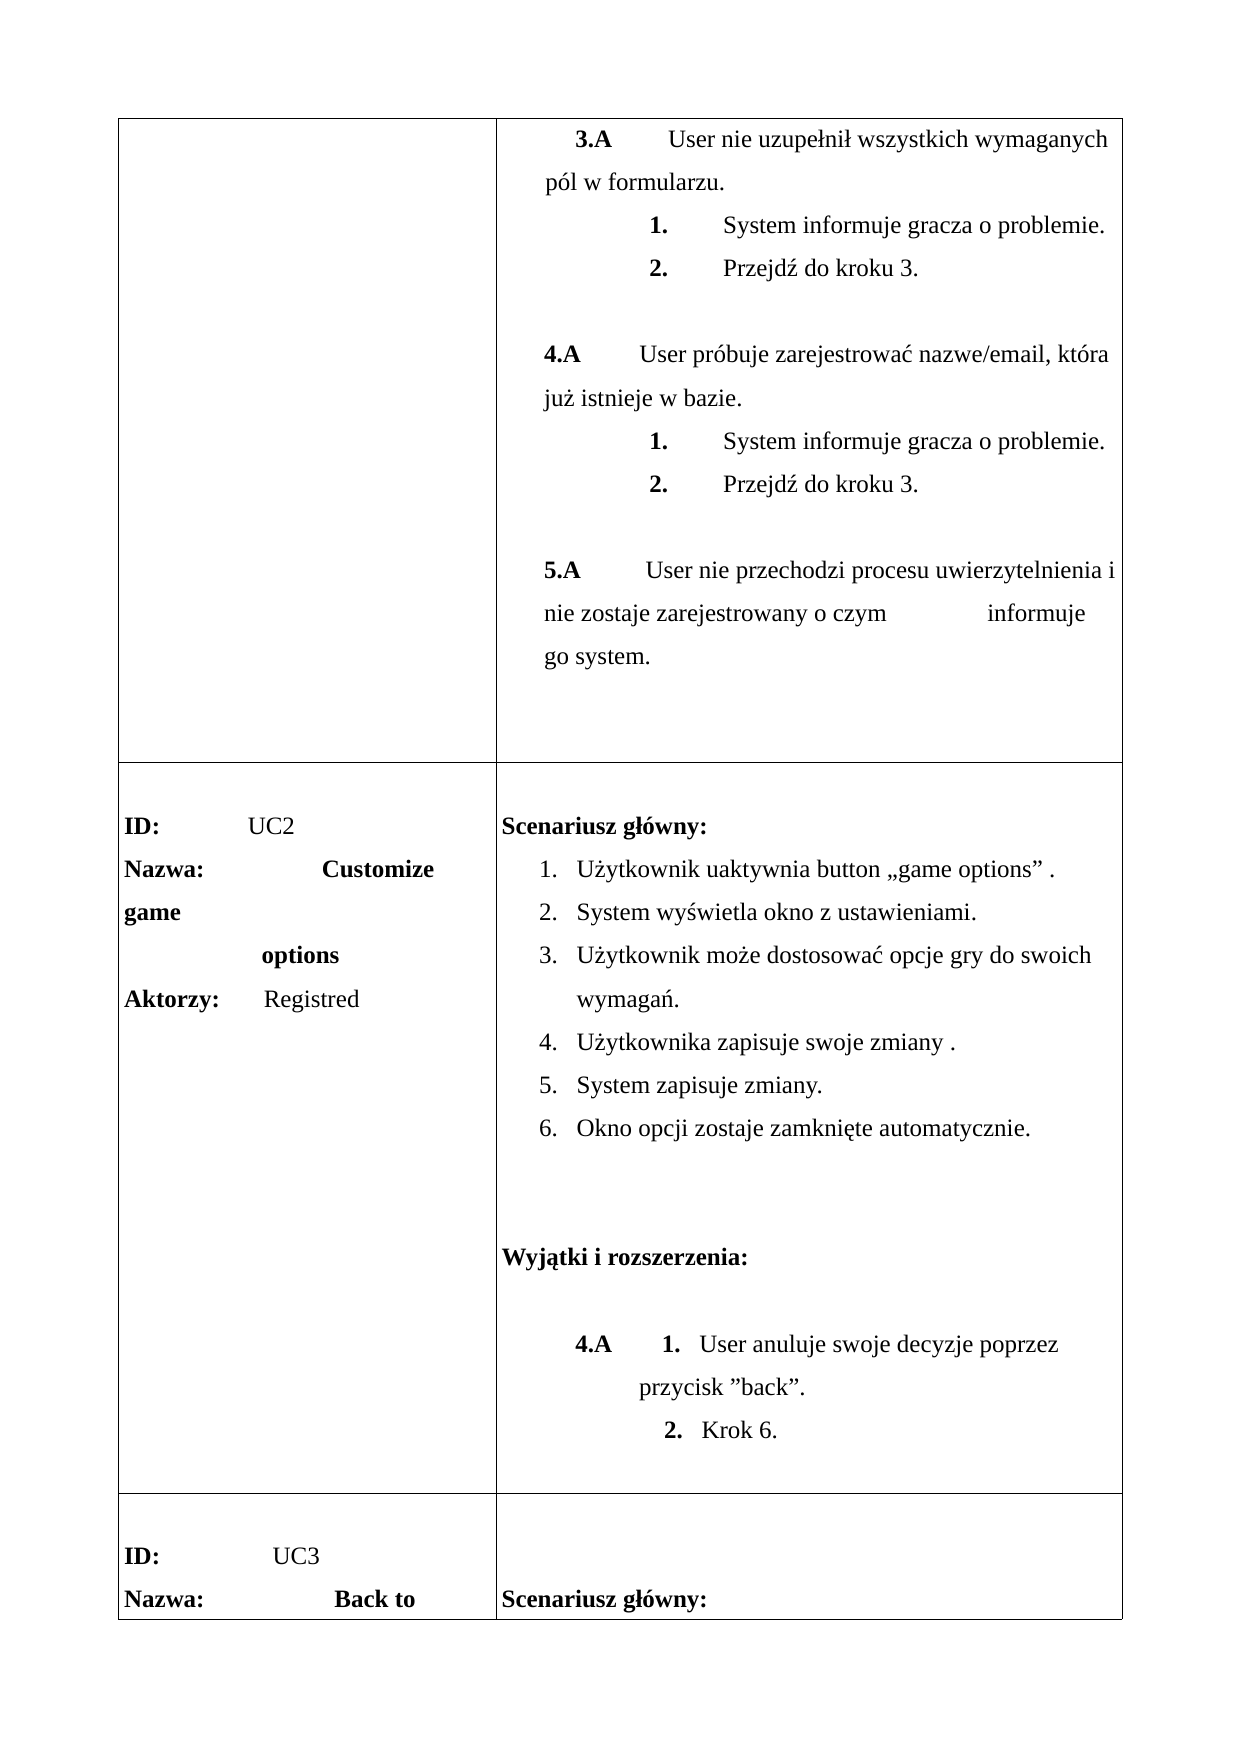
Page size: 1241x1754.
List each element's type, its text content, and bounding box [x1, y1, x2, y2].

table_cell Scenariusz główny: User uaktywnia przycisk „back” na dowolnym ekranie. User zostanie cofnięty do poprzedniego ekranu. [497, 1494, 1122, 1619]
table_cell ID: UC3 Nazwa: Back to [119, 1494, 496, 1619]
table_cell ID: UC2 Nazwa: Customize game options Aktorzy: Registred [119, 763, 496, 1492]
table_cell 3.A User nie uzupełnił wszystkich wymaganych pól w formularzu. 1. System informuje gracza o problemie. 2. Przejdź do kroku 3. 4.A User próbuje zarejestrować nazwe/email, która już istnieje w bazie. 1. System informuje gracza o problemie. 2. Przejdź do kroku 3. 5.A User nie przechodzi procesu uwierzytelnienia i nie zostaje zarejestrowany o czym informuje go system. [497, 119, 1122, 762]
table_cell Scenariusz główny: Użytkownik uaktywnia button „game options” . System wyświetla okno z ustawieniami. Użytkownik może dostosować opcje gry do swoich wymagań. Użytkownika zapisuje swoje zmiany . System zapisuje zmiany. Okno opcji zostaje zamknięte automatycznie. Wyjątki i rozszerzenia: 4.A 1. User anuluje swoje decyzje poprzez przycisk ”back”. 2. Krok 6. [497, 763, 1122, 1492]
table_cell [119, 119, 496, 762]
